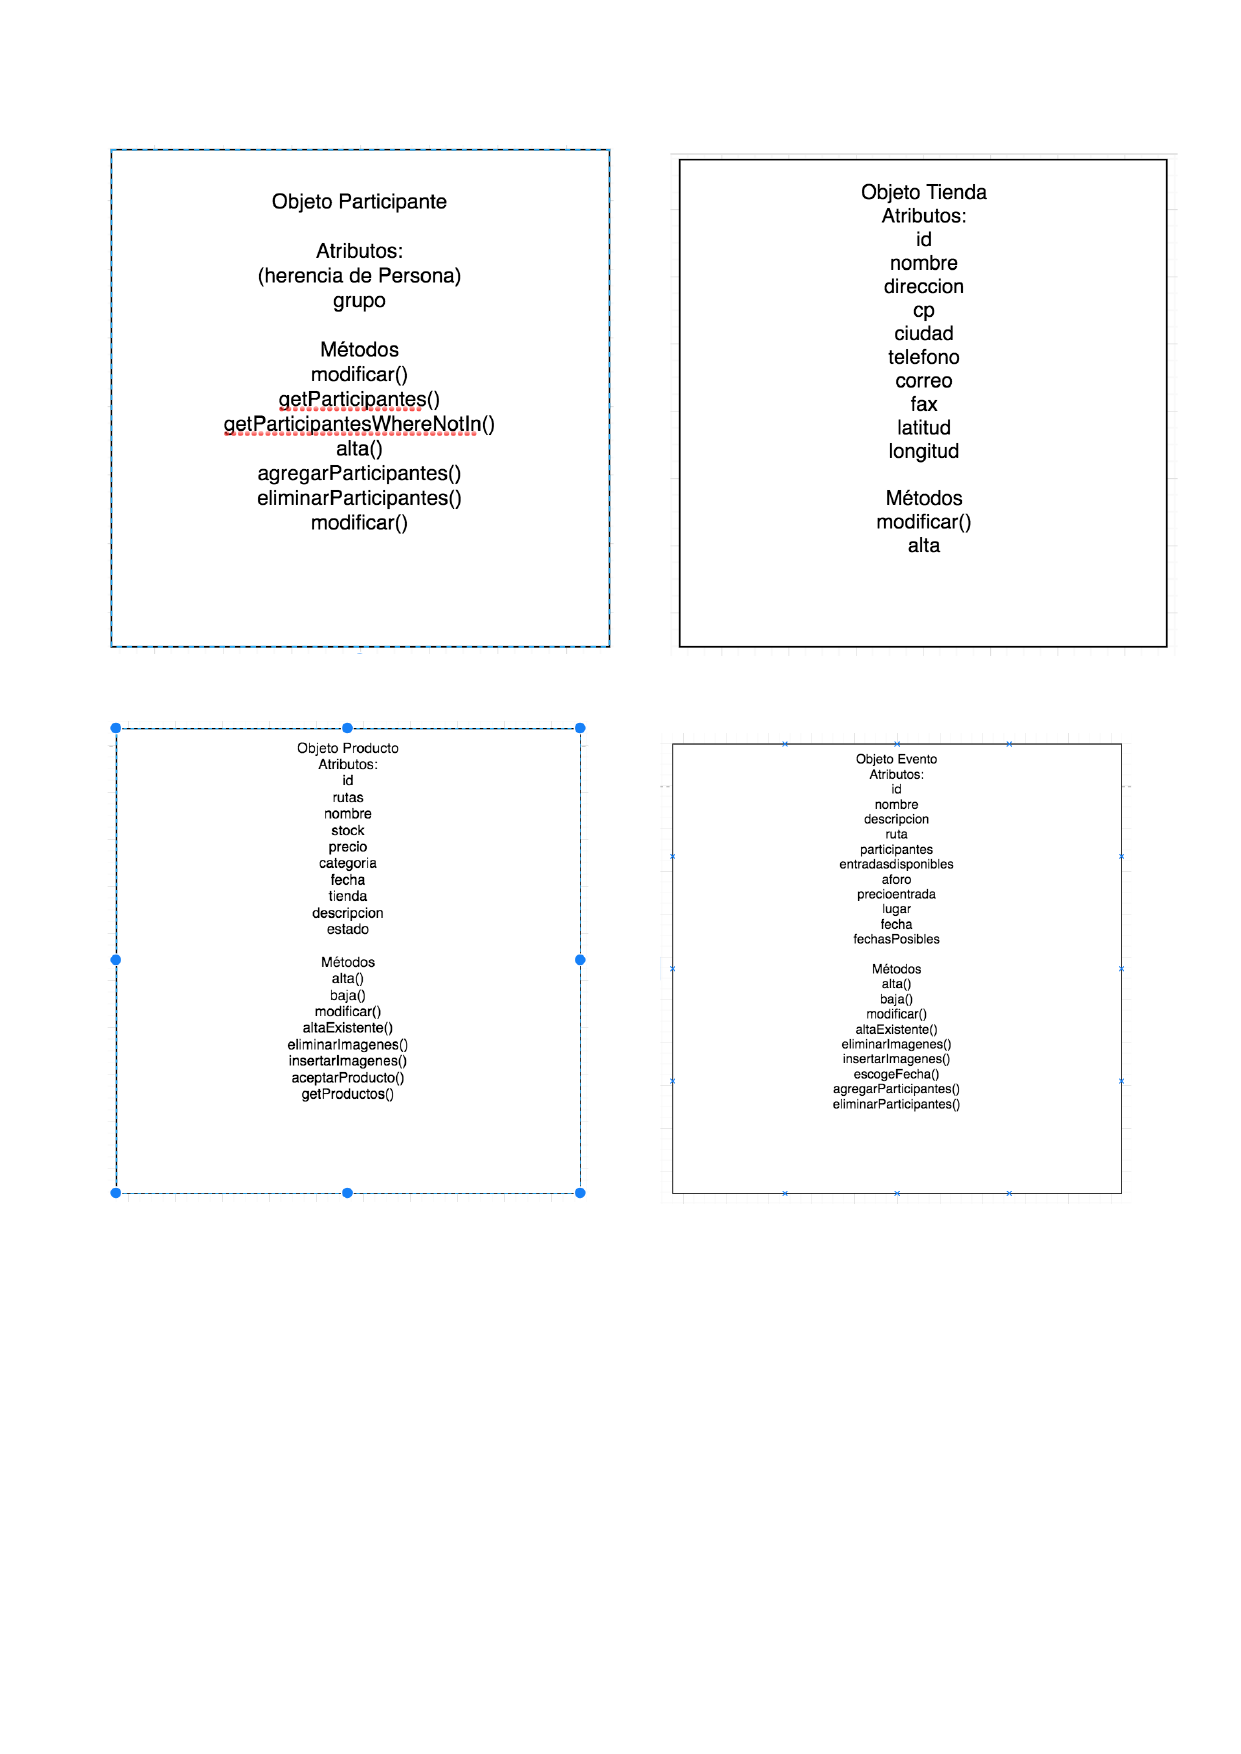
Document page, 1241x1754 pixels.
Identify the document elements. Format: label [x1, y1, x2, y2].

picture [107, 721, 589, 1202]
picture [107, 145, 614, 654]
picture [670, 153, 1178, 656]
picture [660, 733, 1132, 1204]
